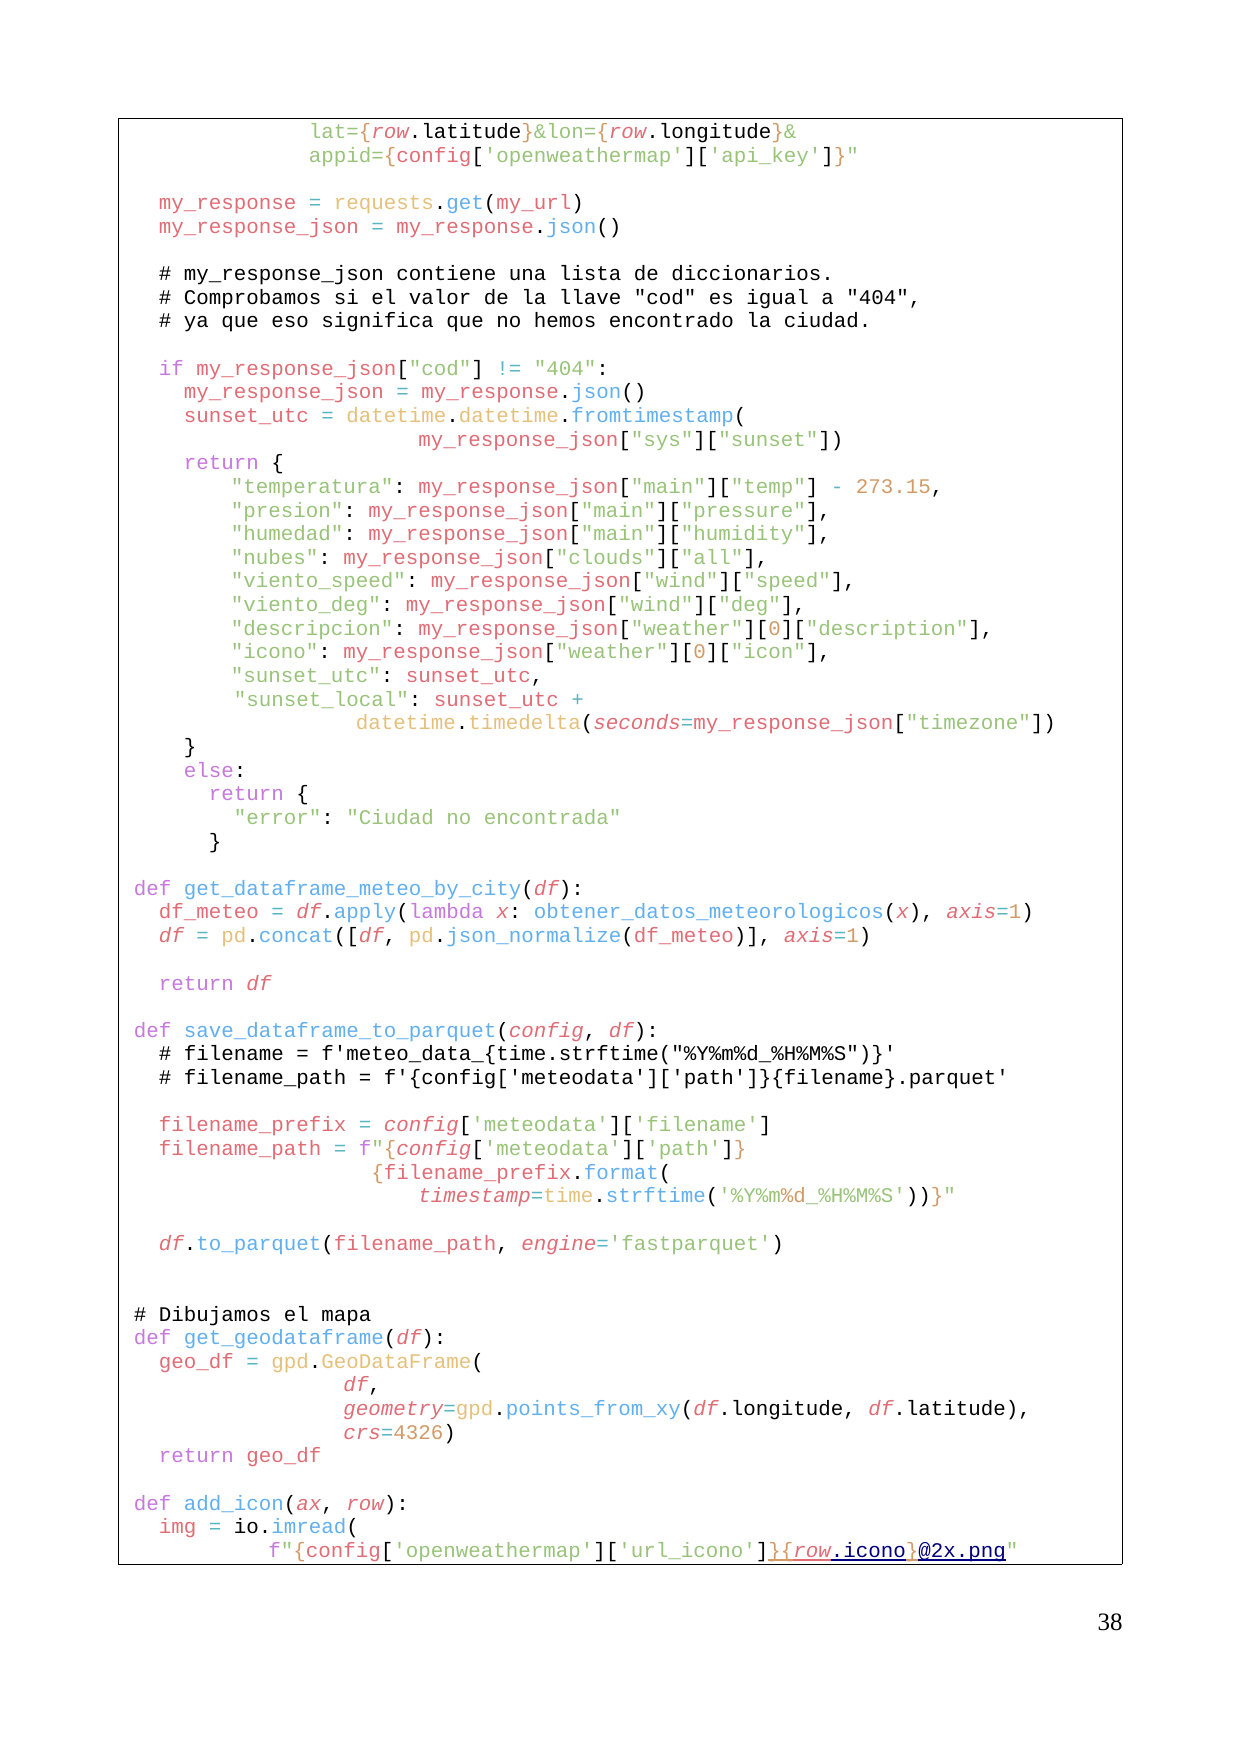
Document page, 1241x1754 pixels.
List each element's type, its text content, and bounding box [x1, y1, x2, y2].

text df_meteo = df.apply(lambda x: obtener_datos_meteorologicos(x), axis=1) [119, 898, 1122, 922]
text if my_response_json["cod"] != "404": [119, 354, 1122, 378]
text return df [119, 969, 1122, 996]
text sunset_utc = datetime.datetime.fromtimestamp( [119, 402, 1122, 426]
text "descripcion": my_response_json["weather"][0]["description"], [119, 615, 1122, 638]
text # Comprobamos si el valor de la llave "cod" es igual a "404", [119, 284, 1122, 307]
text return { [119, 449, 1122, 473]
text "error": "Ciudad no encontrada" [119, 804, 1122, 827]
text lat={row.latitude}&lon={row.longitude}& [119, 119, 1122, 142]
text filename_prefix = config['meteodata']['filename'] [119, 1111, 1122, 1135]
text my_response_json["sys"]["sunset"]) [119, 426, 1122, 449]
text def save_dataframe_to_parquet(config, df): [119, 1017, 1122, 1040]
text def add_icon(ax, row): [119, 1489, 1122, 1513]
text df.to_parquet(filename_path, engine='fastparquet') [119, 1229, 1122, 1256]
text return geo_df [119, 1442, 1122, 1469]
text # Dibujamos el mapa [119, 1300, 1122, 1324]
text "icono": my_response_json["weather"][0]["icon"], [119, 638, 1122, 662]
text "viento_speed": my_response_json["wind"]["speed"], [119, 567, 1122, 591]
text timestamp=time.strftime('%Y%m%d_%H%M%S'))}" [119, 1182, 1122, 1209]
text geo_df = gpd.GeoDataFrame( [119, 1348, 1122, 1371]
text img = io.imread( [119, 1513, 1122, 1537]
text "viento_deg": my_response_json["wind"]["deg"], [119, 591, 1122, 615]
text "sunset_utc": sunset_utc, [119, 662, 1122, 686]
text def get_geodataframe(df): [119, 1324, 1122, 1348]
text } [119, 827, 1122, 854]
text "humedad": my_response_json["main"]["humidity"], [119, 520, 1122, 544]
text datetime.timedelta(seconds=my_response_json["timezone"]) [119, 709, 1122, 733]
text # my_response_json contiene una lista de diccionarios. [119, 260, 1122, 284]
text df, [119, 1371, 1122, 1395]
text # filename = f'meteo_data_{time.strftime("%Y%m%d_%H%M%S")}' [119, 1040, 1122, 1064]
text def get_dataframe_meteo_by_city(df): [119, 875, 1122, 898]
text else: [119, 757, 1122, 780]
text # filename_path = f'{config['meteodata']['path']}{filename}.parquet' [119, 1064, 1122, 1091]
text appid={config['openweathermap']['api_key']}" [119, 142, 1122, 168]
text crs=4326) [119, 1419, 1122, 1442]
text "temperatura": my_response_json["main"]["temp"] - 273.15, [119, 473, 1122, 496]
text my_response_json = my_response.json() [119, 378, 1122, 402]
text my_response = requests.get(my_url) [119, 189, 1122, 213]
text "nubes": my_response_json["clouds"]["all"], [119, 544, 1122, 567]
text my_response_json = my_response.json() [119, 213, 1122, 239]
text return { [119, 780, 1122, 804]
text {filename_prefix.format( [119, 1158, 1122, 1182]
text "presion": my_response_json["main"]["pressure"], [119, 496, 1122, 520]
text df = pd.concat([df, pd.json_normalize(df_meteo)], axis=1) [119, 922, 1122, 949]
text } [119, 733, 1122, 757]
text "sunset_local": sunset_utc + [119, 686, 1122, 709]
text # ya que eso significa que no hemos encontrado la ciudad. [119, 307, 1122, 334]
text geometry=gpd.points_from_xy(df.longitude, df.latitude), [119, 1395, 1122, 1419]
text f"{config['openweathermap']['url_icono']}{row.icono}@2x.png" [119, 1537, 1122, 1564]
text filename_path = f"{config['meteodata']['path']} [119, 1135, 1122, 1158]
